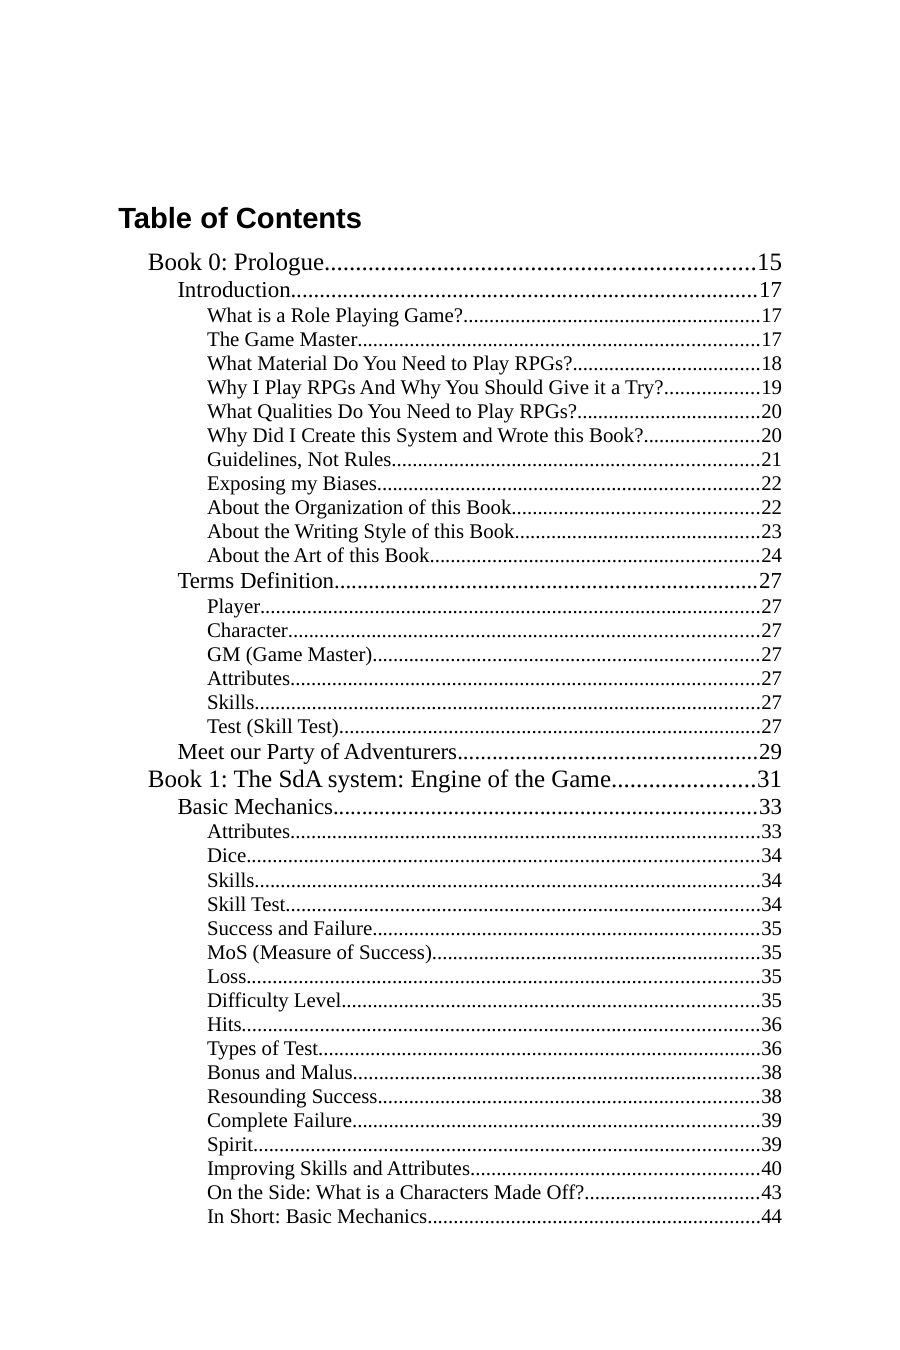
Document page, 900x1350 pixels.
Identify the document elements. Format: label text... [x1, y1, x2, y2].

text What Qualities Do You Need to Play RPGs? 20 [207, 399, 782, 423]
text Test (Skill Test) 27 [207, 714, 782, 738]
text About the Art of this Book 24 [207, 543, 782, 567]
subtitle Table of Contents [118, 201, 782, 235]
text Spirit 39 [207, 1132, 782, 1156]
text Why I Play RPGs And Why You Should Give it a Try? 19 [207, 375, 782, 399]
text The Game Master 17 [207, 327, 782, 351]
text Introduction 17 [177, 276, 782, 302]
text Skills 27 [207, 690, 782, 714]
text Skills 34 [207, 867, 782, 892]
text Why Did I Create this System and Wrote this Book? 20 [207, 423, 782, 447]
text MoS (Measure of Success) 35 [207, 940, 782, 964]
text Book 0: Prologue 15 [148, 247, 782, 276]
text Attributes 33 [207, 819, 782, 843]
text Character 27 [207, 618, 782, 642]
text Attributes 27 [207, 666, 782, 690]
text Hits 36 [207, 1012, 782, 1036]
text What is a Role Playing Game? 17 [207, 302, 782, 327]
text Dice 34 [207, 843, 782, 867]
text Meet our Party of Adventurers 29 [177, 738, 782, 764]
text On the Side: What is a Characters Made Off? 43 [207, 1180, 782, 1204]
text Complete Failure 39 [207, 1108, 782, 1132]
text About the Organization of this Book 22 [207, 495, 782, 519]
text Basic Mechanics 33 [177, 793, 782, 819]
text Terms Definition 27 [177, 567, 782, 593]
text In Short: Basic Mechanics 44 [207, 1204, 782, 1228]
text GM (Game Master) 27 [207, 642, 782, 666]
text Loss 35 [207, 964, 782, 988]
text Player 27 [207, 593, 782, 618]
text About the Writing Style of this Book 23 [207, 519, 782, 543]
text Book 1: The SdA system: Engine of the Game 31 [148, 764, 782, 793]
text Resounding Success 38 [207, 1084, 782, 1108]
text Bonus and Malus 38 [207, 1060, 782, 1084]
text What Material Do You Need to Play RPGs? 18 [207, 351, 782, 375]
text Types of Test 36 [207, 1036, 782, 1060]
text Improving Skills and Attributes 40 [207, 1156, 782, 1180]
text Difficulty Level 35 [207, 988, 782, 1012]
text Success and Failure 35 [207, 916, 782, 940]
text Skill Test 34 [207, 892, 782, 916]
text Guidelines, Not Rules 21 [207, 447, 782, 471]
text Exposing my Biases 22 [207, 471, 782, 495]
